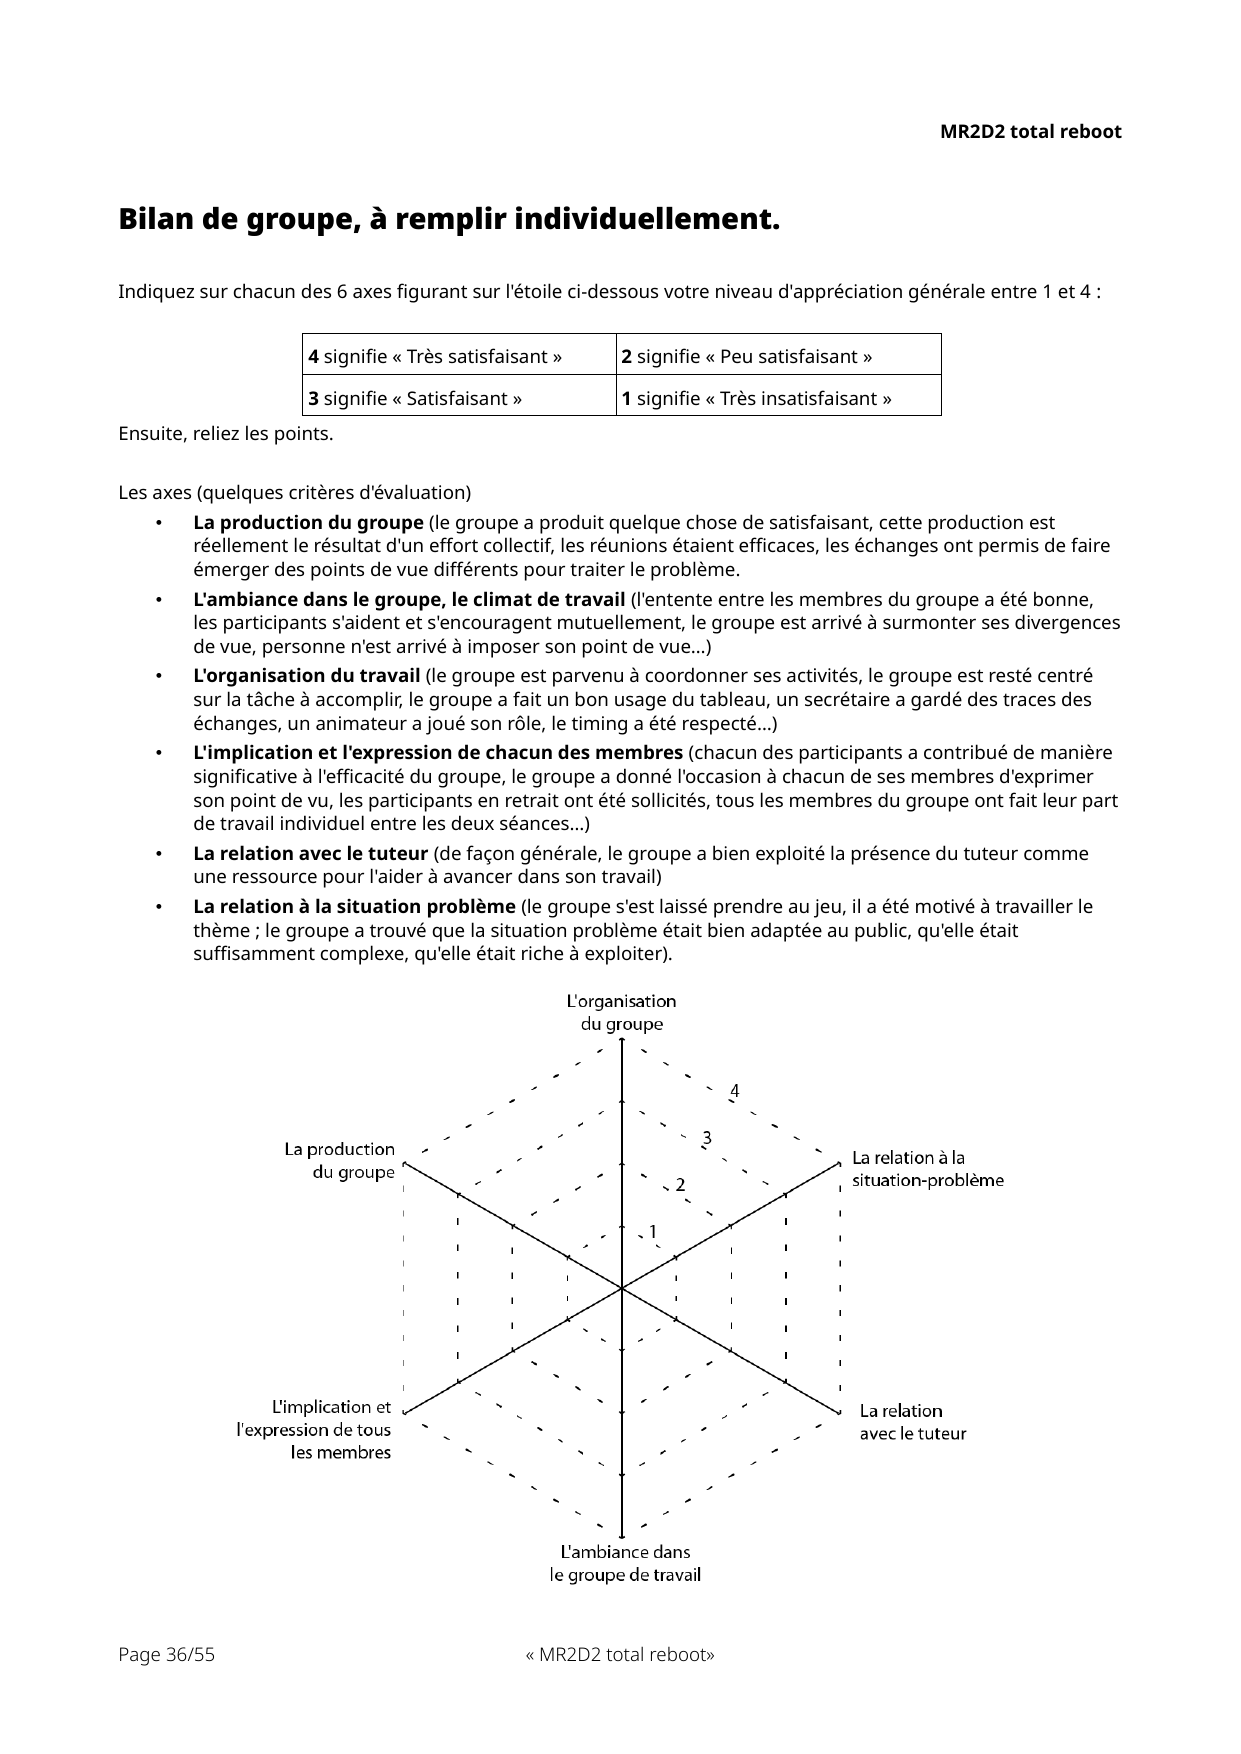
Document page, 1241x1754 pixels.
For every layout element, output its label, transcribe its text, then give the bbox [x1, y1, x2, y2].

list L'ambiance dans le groupe, le climat de travail (l'entente entre les membres du groupe a été bonne, les participants s'aident et s'encouragent mutuellement, le groupe est arrivé à surmonter ses divergences de vue, personne n'est arrivé à imposer son point de vue…) [156, 587, 1122, 658]
picture [236, 991, 1004, 1585]
list La relation à la situation problème (le groupe s'est laissé prendre au jeu, il a été motivé à travailler le thème ; le groupe a trouvé que la situation problème était bien adaptée au public, qu'elle était suffisamment complexe, qu'elle était riche à exploiter). [156, 894, 1122, 966]
list La production du groupe (le groupe a produit quelque chose de satisfaisant, cette production est réellement le résultat d'un effort collectif, les réunions étaient efficaces, les échanges ont permis de faire émerger des points de vue différents pour traiter le problème. [156, 510, 1122, 581]
subtitle Bilan de groupe, à remplir individuellement. [118, 198, 1122, 238]
text Les axes (quelques critères d'évaluation) [118, 481, 1122, 504]
text Ensuite, reliez les points. [118, 421, 1122, 445]
table_cell 1 signifie « Très insatisfaisant » [617, 375, 941, 415]
table_header 4 signifie « Très satisfaisant » [303, 334, 616, 374]
text Indiquez sur chacun des 6 axes figurant sur l'étoile ci-dessous votre niveau d'appréciation générale entre 1 et 4 : [118, 280, 1122, 303]
list La relation avec le tuteur (de façon générale, le groupe a bien exploité la présence du tuteur comme une ressource pour l'aider à avancer dans son travail) [156, 841, 1122, 889]
list L'implication et l'expression de chacun des membres (chacun des participants a contribué de manière significative à l'efficacité du groupe, le groupe a donné l'occasion à chacun de ses membres d'exprimer son point de vu, les participants en retrait ont été sollicités, tous les membres du groupe ont fait leur part de travail individuel entre les deux séances…) [156, 741, 1122, 835]
list L'organisation du travail (le groupe est parvenu à coordonner ses activités, le groupe est resté centré sur la tâche à accomplir, le groupe a fait un bon usage du tableau, un secrétaire a gardé des traces des échanges, un animateur a joué son rôle, le timing a été respecté…) [156, 664, 1122, 735]
table_header 2 signifie « Peu satisfaisant » [617, 334, 941, 374]
table_cell 3 signifie « Satisfaisant » [303, 375, 616, 415]
